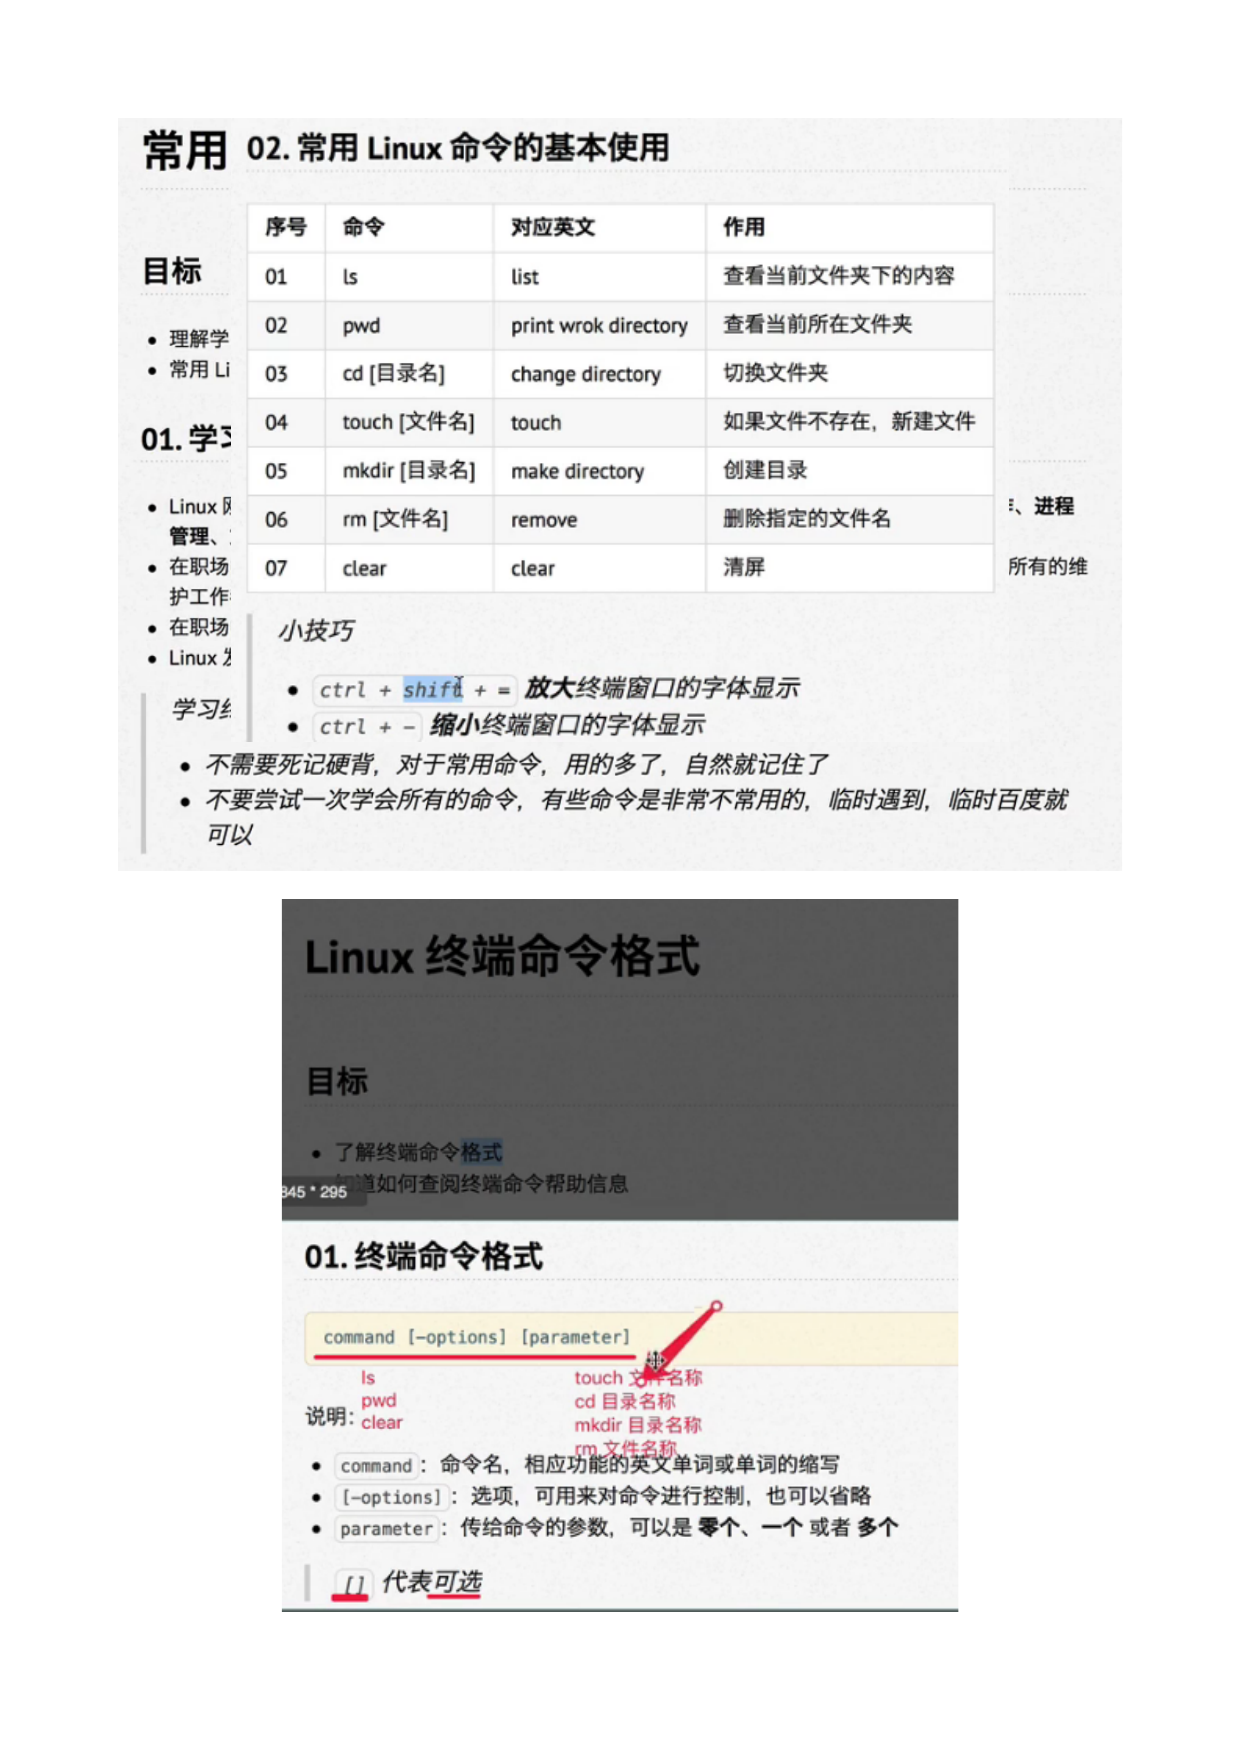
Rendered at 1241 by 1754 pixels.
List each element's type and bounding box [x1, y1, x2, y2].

picture [281, 899, 959, 1612]
picture [118, 118, 1123, 871]
